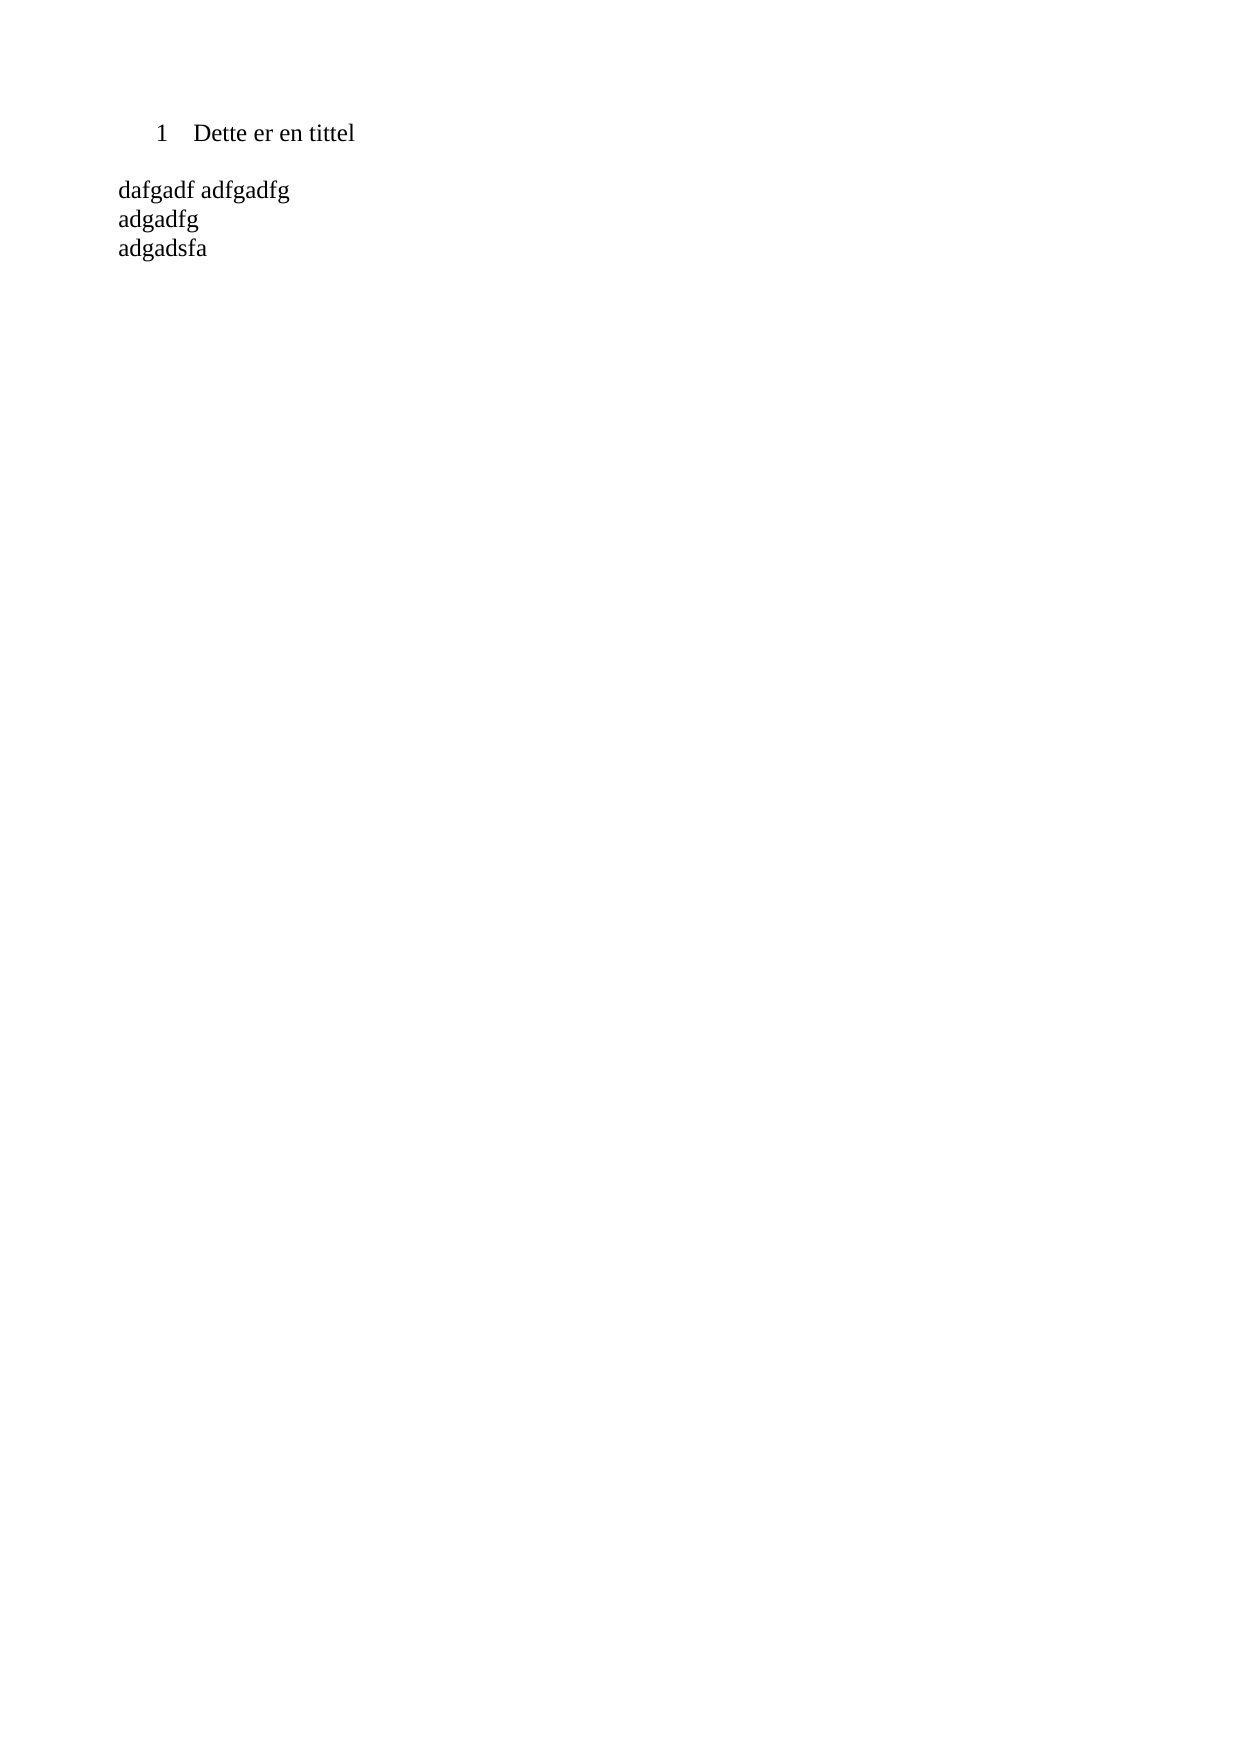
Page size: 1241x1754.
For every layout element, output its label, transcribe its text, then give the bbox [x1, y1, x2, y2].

list Dette er en tittel [156, 118, 1122, 147]
text dafgadf adfgadfg [118, 176, 1122, 204]
text adgadsfa [118, 233, 1122, 262]
text adgadfg [118, 204, 1122, 233]
